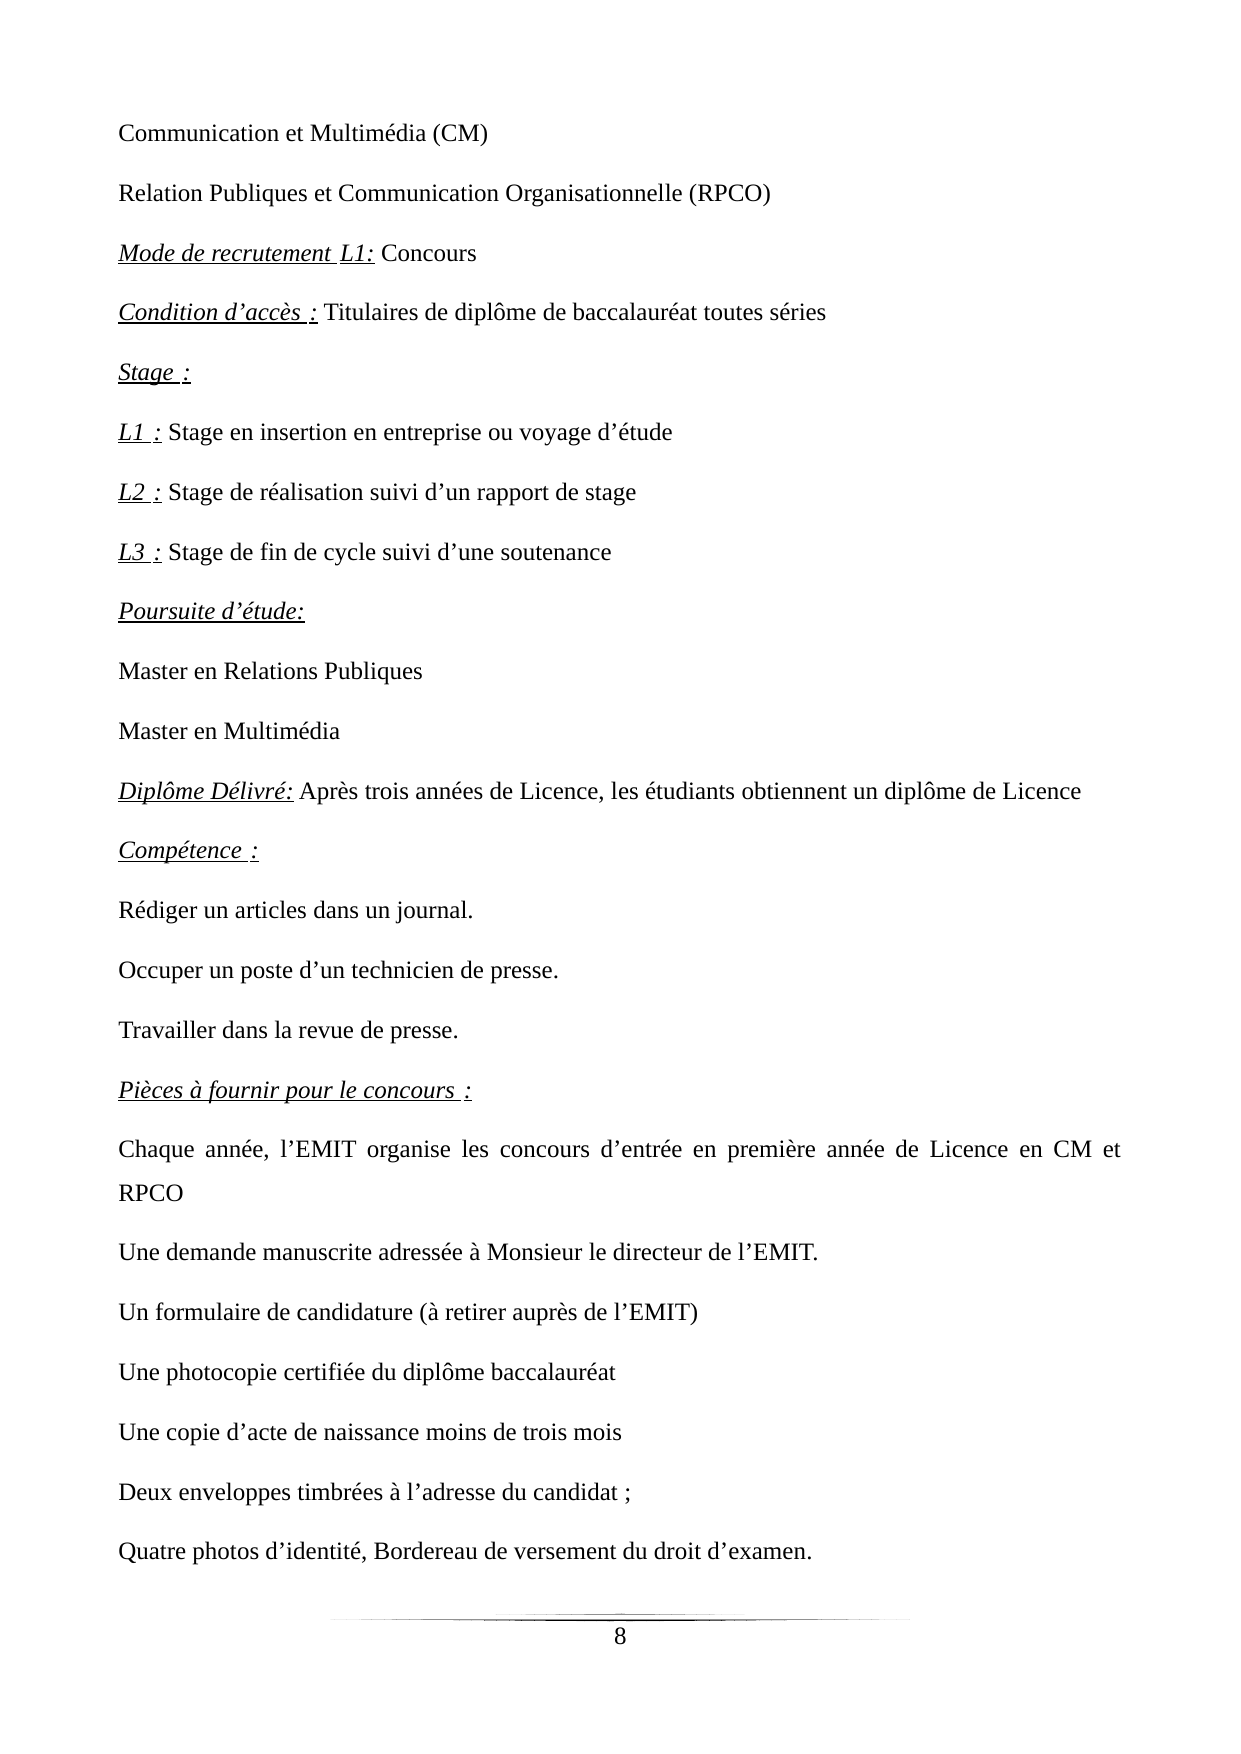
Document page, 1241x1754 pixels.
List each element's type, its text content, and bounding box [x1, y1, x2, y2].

text Pièces à fournir pour le concours : [118, 1075, 1122, 1103]
text L2 : Stage de réalisation suivi d’un rapport de stage [118, 477, 1122, 506]
text Communication et Multimédia (CM) [118, 118, 1122, 147]
text Deux enveloppes timbrées à l’adresse du candidat ; [118, 1477, 1122, 1505]
text Une photocopie certifiée du diplôme baccalauréat [118, 1357, 1122, 1386]
text Relation Publiques et Communication Organisationnelle (RPCO) [118, 178, 1122, 207]
text Condition d’accès : Titulaires de diplôme de baccalauréat toutes séries [118, 297, 1122, 326]
picture [171, 1613, 1069, 1622]
text Mode de recrutement L1: Concours [118, 238, 1122, 266]
text Un formulaire de candidature (à retirer auprès de l’EMIT) [118, 1297, 1122, 1326]
text Occuper un poste d’un technicien de presse. [118, 955, 1122, 984]
text Master en Multimédia [118, 716, 1122, 745]
text Poursuite d’étude: [118, 596, 1122, 625]
text Chaque année, l’EMIT organise les concours d’entrée en première année de Licence en CM et RPCO [118, 1134, 1122, 1206]
text Diplôme Délivré: Après trois années de Licence, les étudiants obtiennent un diplôme de Licence [118, 776, 1122, 804]
text Quatre photos d’identité, Bordereau de versement du droit d’examen. [118, 1536, 1122, 1565]
text Rédiger un articles dans un journal. [118, 895, 1122, 924]
text Master en Relations Publiques [118, 656, 1122, 685]
text Une demande manuscrite adressée à Monsieur le directeur de l’EMIT. [118, 1237, 1122, 1266]
text L3 : Stage de fin de cycle suivi d’une soutenance [118, 537, 1122, 565]
text Une copie d’acte de naissance moins de trois mois [118, 1417, 1122, 1446]
text Stage : [118, 357, 1122, 386]
text Compétence : [118, 836, 1122, 864]
text Travailler dans la revue de presse. [118, 1015, 1122, 1044]
text L1 : Stage en insertion en entreprise ou voyage d’étude [118, 417, 1122, 446]
